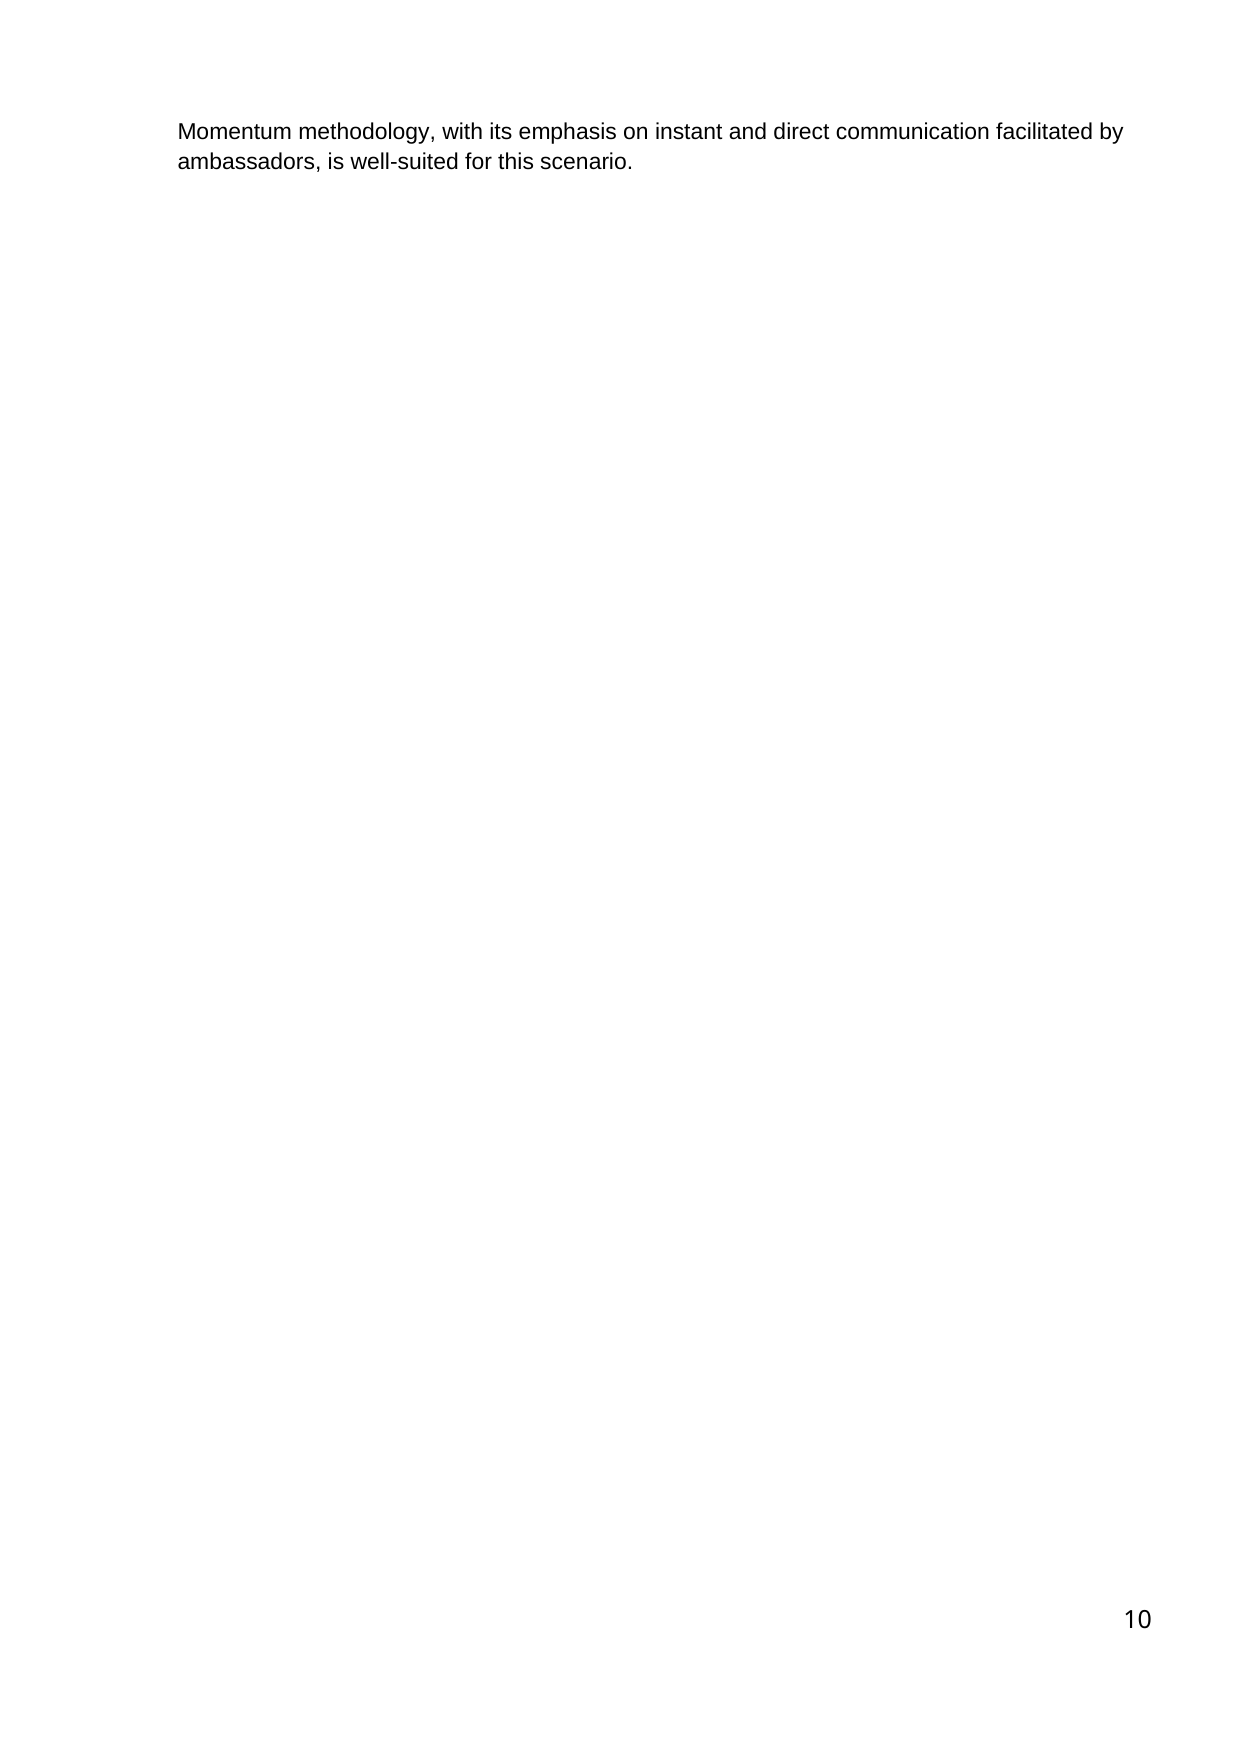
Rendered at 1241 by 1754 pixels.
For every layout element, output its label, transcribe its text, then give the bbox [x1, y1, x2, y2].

text Momentum methodology, with its emphasis on instant and direct communication facilitated by ambassadors, is well-suited for this scenario. [177, 118, 1152, 175]
